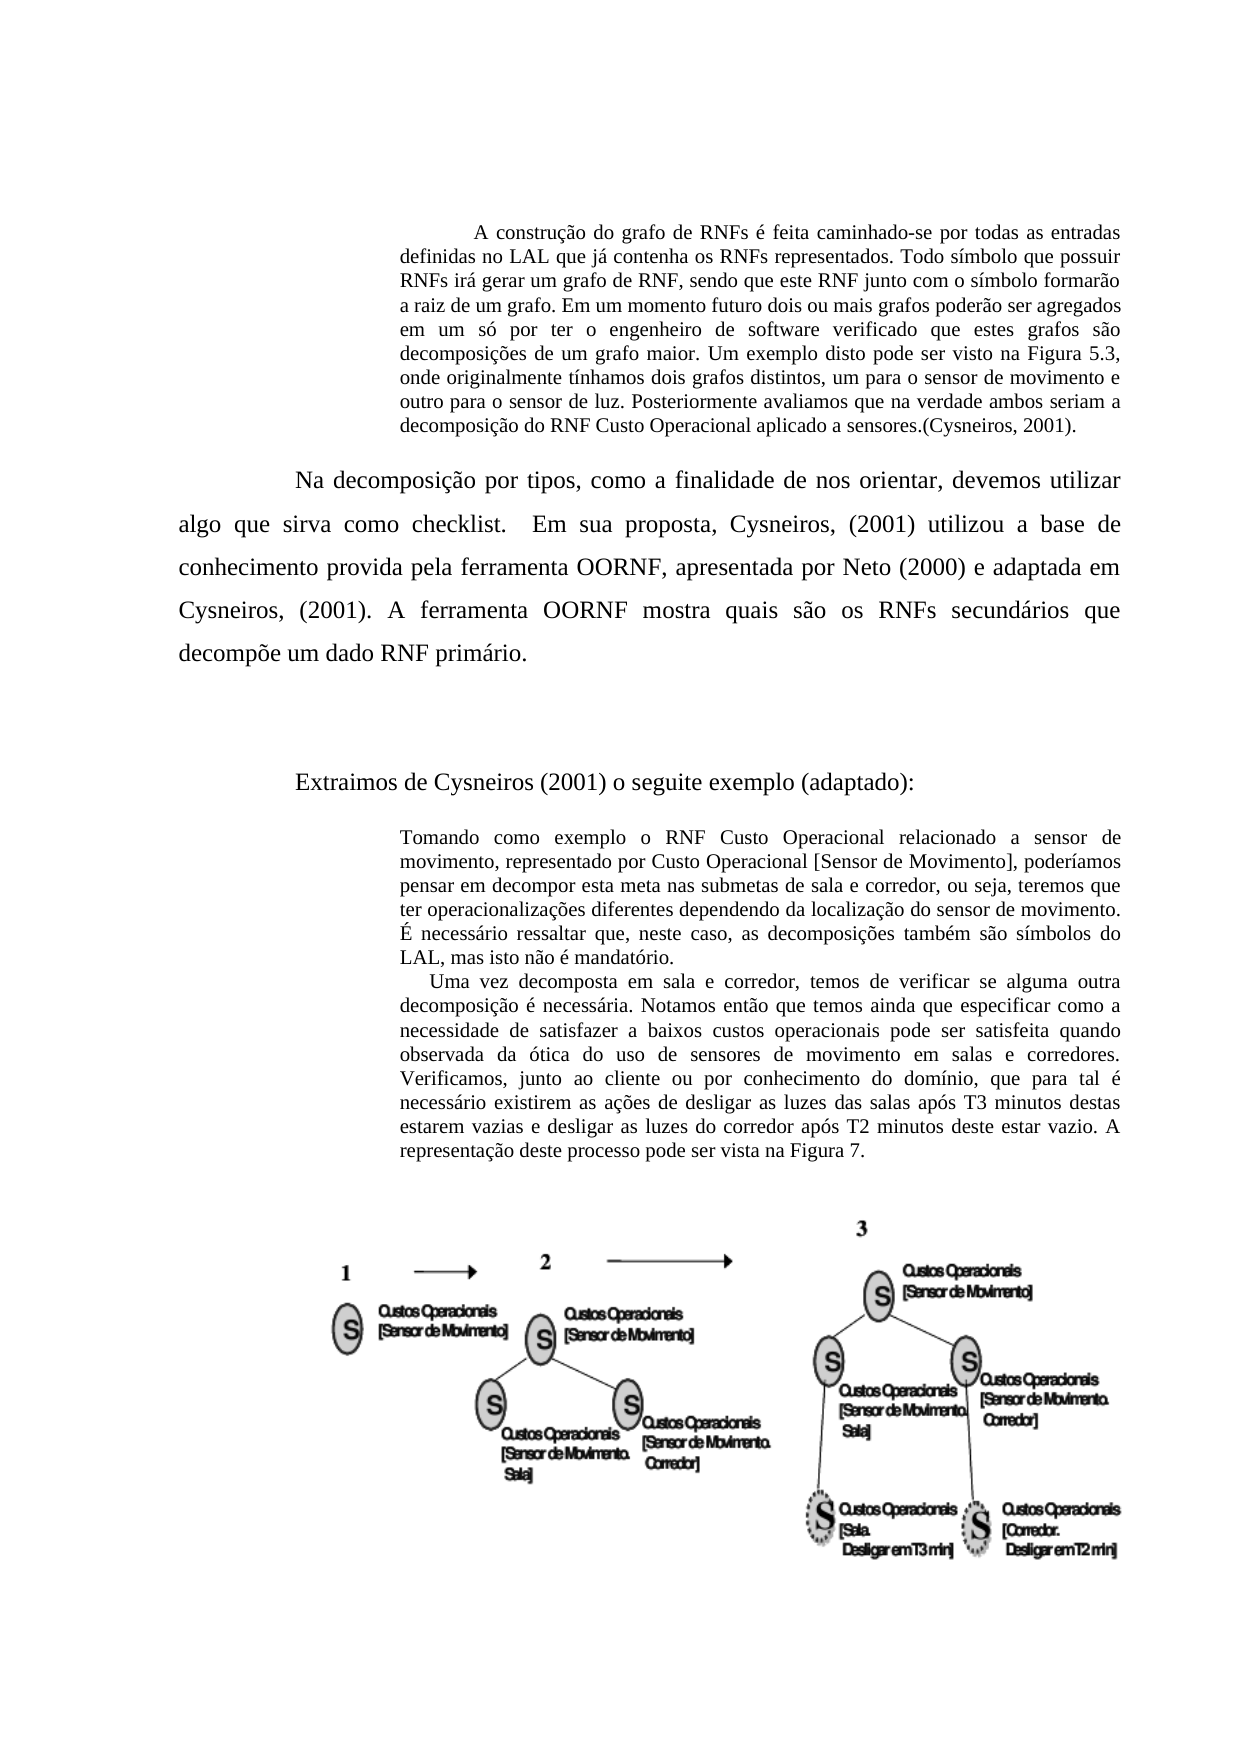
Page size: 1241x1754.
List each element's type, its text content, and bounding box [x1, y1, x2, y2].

text Uma vez decomposta em sala e corredor, temos de verificar se alguma outra decomposição é necessária. Notamos então que temos ainda que especificar como a necessidade de satisfazer a baixos custos operacionais pode ser satisfeita quando observada da ótica do uso de sensores de movimento em salas e corredores. Verificamos, junto ao cliente ou por conhecimento do domínio, que para tal é necessário existirem as ações de desligar as luzes das salas após T3 minutos destas estarem vazias e desligar as luzes do corredor após T2 minutos deste estar vazio. A representação deste processo pode ser vista na Figura 7. [399, 969, 1122, 1162]
text Tomando como exemplo o RNF Custo Operacional relacionado a sensor de movimento, representado por Custo Operacional [Sensor de Movimento], poderíamos pensar em decompor esta meta nas submetas de sala e corredor, ou seja, teremos que ter operacionalizações diferentes dependendo da localização do sensor de movimento. É necessário ressaltar que, neste caso, as decomposições também são símbolos do LAL, mas isto não é mandatório. [399, 825, 1122, 969]
text Na decomposição por tipos, como a finalidade de nos orientar, devemos utilizar algo que sirva como checklist. Em sua proposta, Cysneiros, (2001) utilizou a base de conhecimento provida pela ferramenta OORNF, apresentada por Neto (2000) e adaptada em Cysneiros, (2001). A ferramenta OORNF mostra quais são os RNFs secundários que decompõe um dado RNF primário. [178, 466, 1122, 667]
text A construção do grafo de RNFs é feita caminhado-se por todas as entradas definidas no LAL que já contenha os RNFs representados. Todo símbolo que possuir RNFs irá gerar um grafo de RNF, sendo que este RNF junto com o símbolo formarão a raiz de um grafo. Em um momento futuro dois ou mais grafos poderão ser agregados em um só por ter o engenheiro de software verificado que estes grafos são decomposições de um grafo maior. Um exemplo disto pode ser visto na Figura 5.3, onde originalmente tínhamos dois grafos distintos, um para o sensor de movimento e outro para o sensor de luz. Posteriormente avaliamos que na verdade ambos seriam a decomposição do RNF Custo Operacional aplicado a sensores.(Cysneiros, 2001). [399, 220, 1122, 437]
text Extraimos de Cysneiros (2001) o seguite exemplo (adaptado): [178, 767, 1122, 796]
